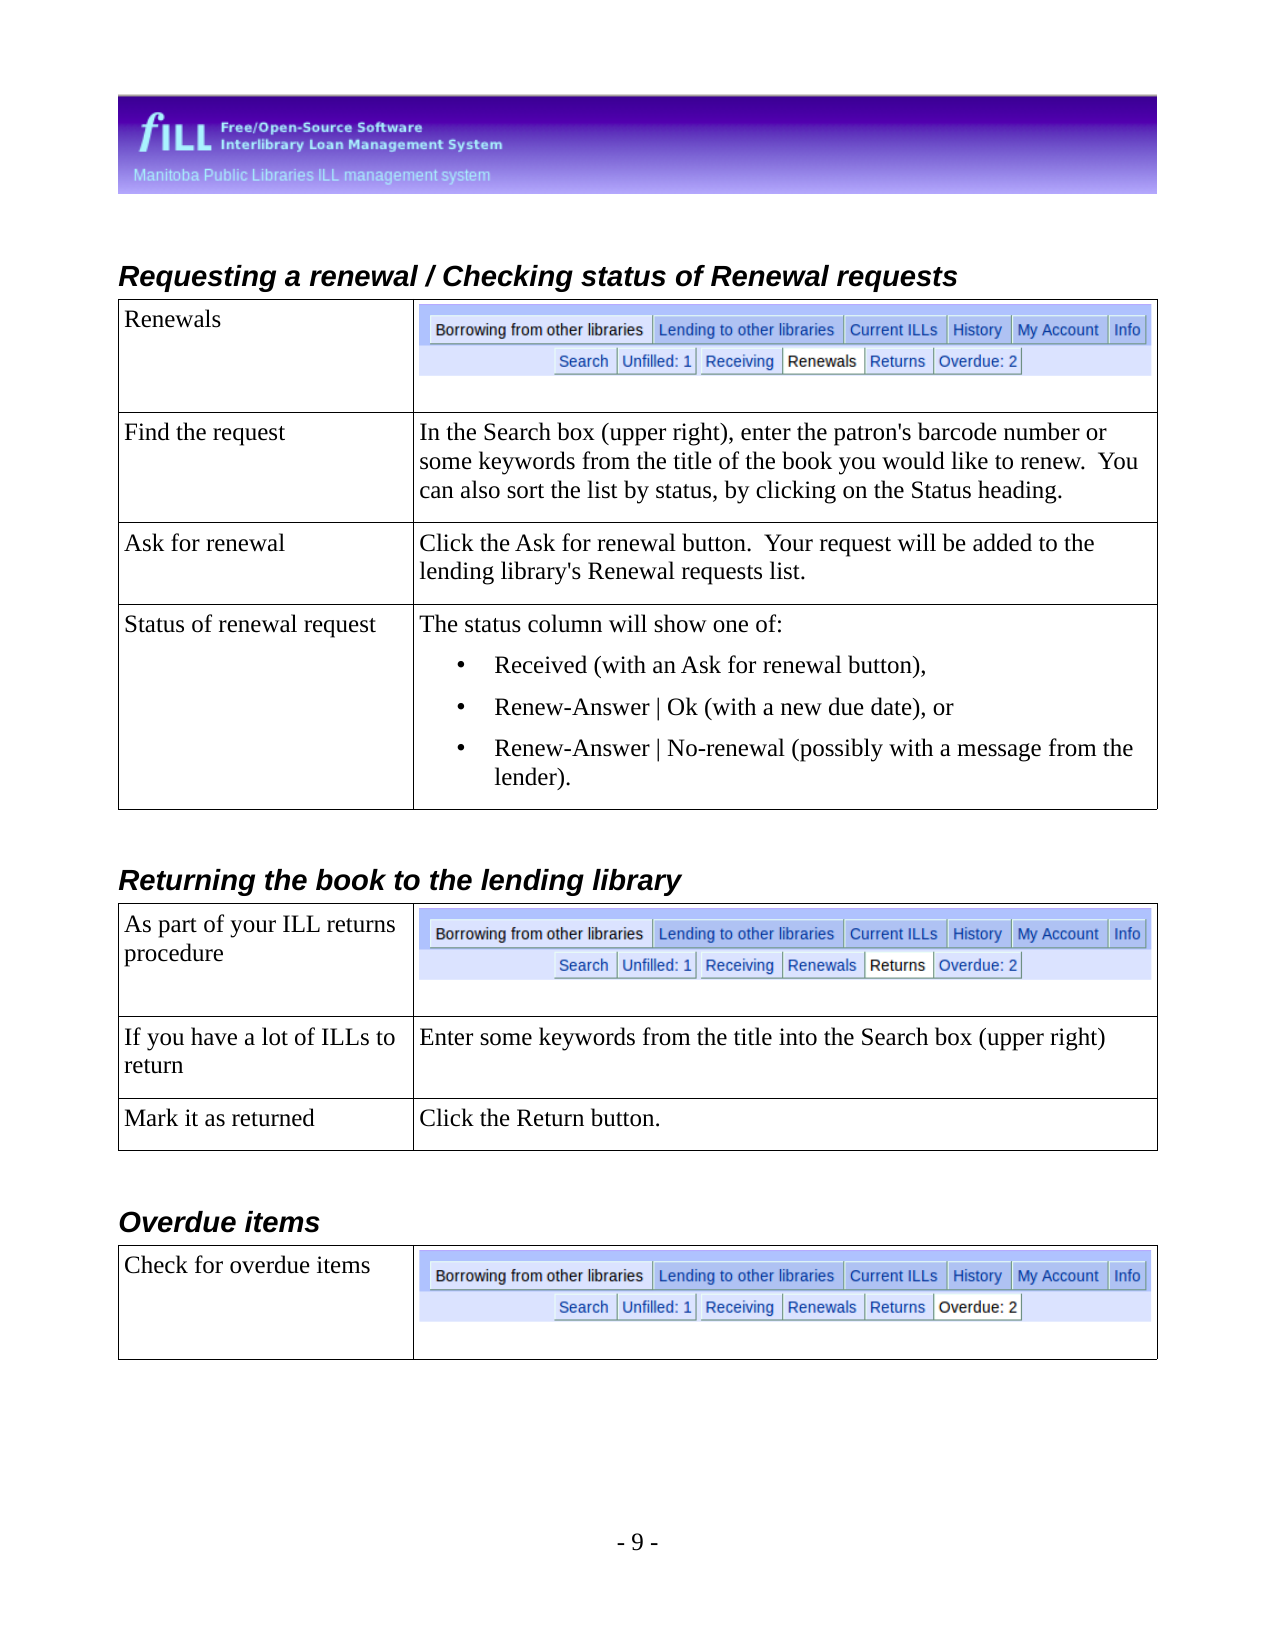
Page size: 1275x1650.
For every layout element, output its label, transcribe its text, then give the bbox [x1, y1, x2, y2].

subtitle Overdue items [118, 1205, 1157, 1238]
subtitle Requesting a renewal / Checking status of Renewal requests [118, 259, 1157, 292]
table_cell Ask for renewal [119, 523, 413, 603]
picture [419, 908, 1152, 981]
table_header [414, 904, 1157, 1016]
table_header [414, 300, 1157, 304]
table_cell Click the Ask for renewal button. Your request will be added to the lending library's Renewal requests list. [414, 523, 1157, 603]
picture [419, 304, 1152, 377]
table_cell Find the request [119, 413, 413, 522]
table_header [414, 305, 1157, 412]
table_header Renewals [119, 300, 413, 412]
picture [419, 1250, 1152, 1324]
table_cell In the Search box (upper right), enter the patron's barcode number or some keywords from the title of the book you would like to renew. You can also sort the list by status, by clicking on the Status heading. [414, 413, 1157, 522]
table_cell Mark it as returned [119, 1099, 413, 1150]
table_cell Enter some keywords from the title into the Search box (upper right) [414, 1017, 1157, 1098]
table_header Check for overdue items [119, 1246, 413, 1359]
table_cell Status of renewal request [119, 605, 413, 809]
table_cell The status column will show one of: Received (with an Ask for renewal button), Renew-Answer | Ok (with a new due date), or Renew-Answer | No-renewal (possibly with a message from the lender). [414, 605, 1157, 809]
subtitle Returning the book to the lending library [118, 863, 1157, 897]
table_cell Click the Return button. [414, 1099, 1157, 1150]
table_cell If you have a lot of ILLs to return [119, 1017, 413, 1098]
table_header [414, 1246, 1157, 1359]
picture [118, 94, 1157, 194]
table_header As part of your ILL returns procedure [119, 904, 413, 1016]
